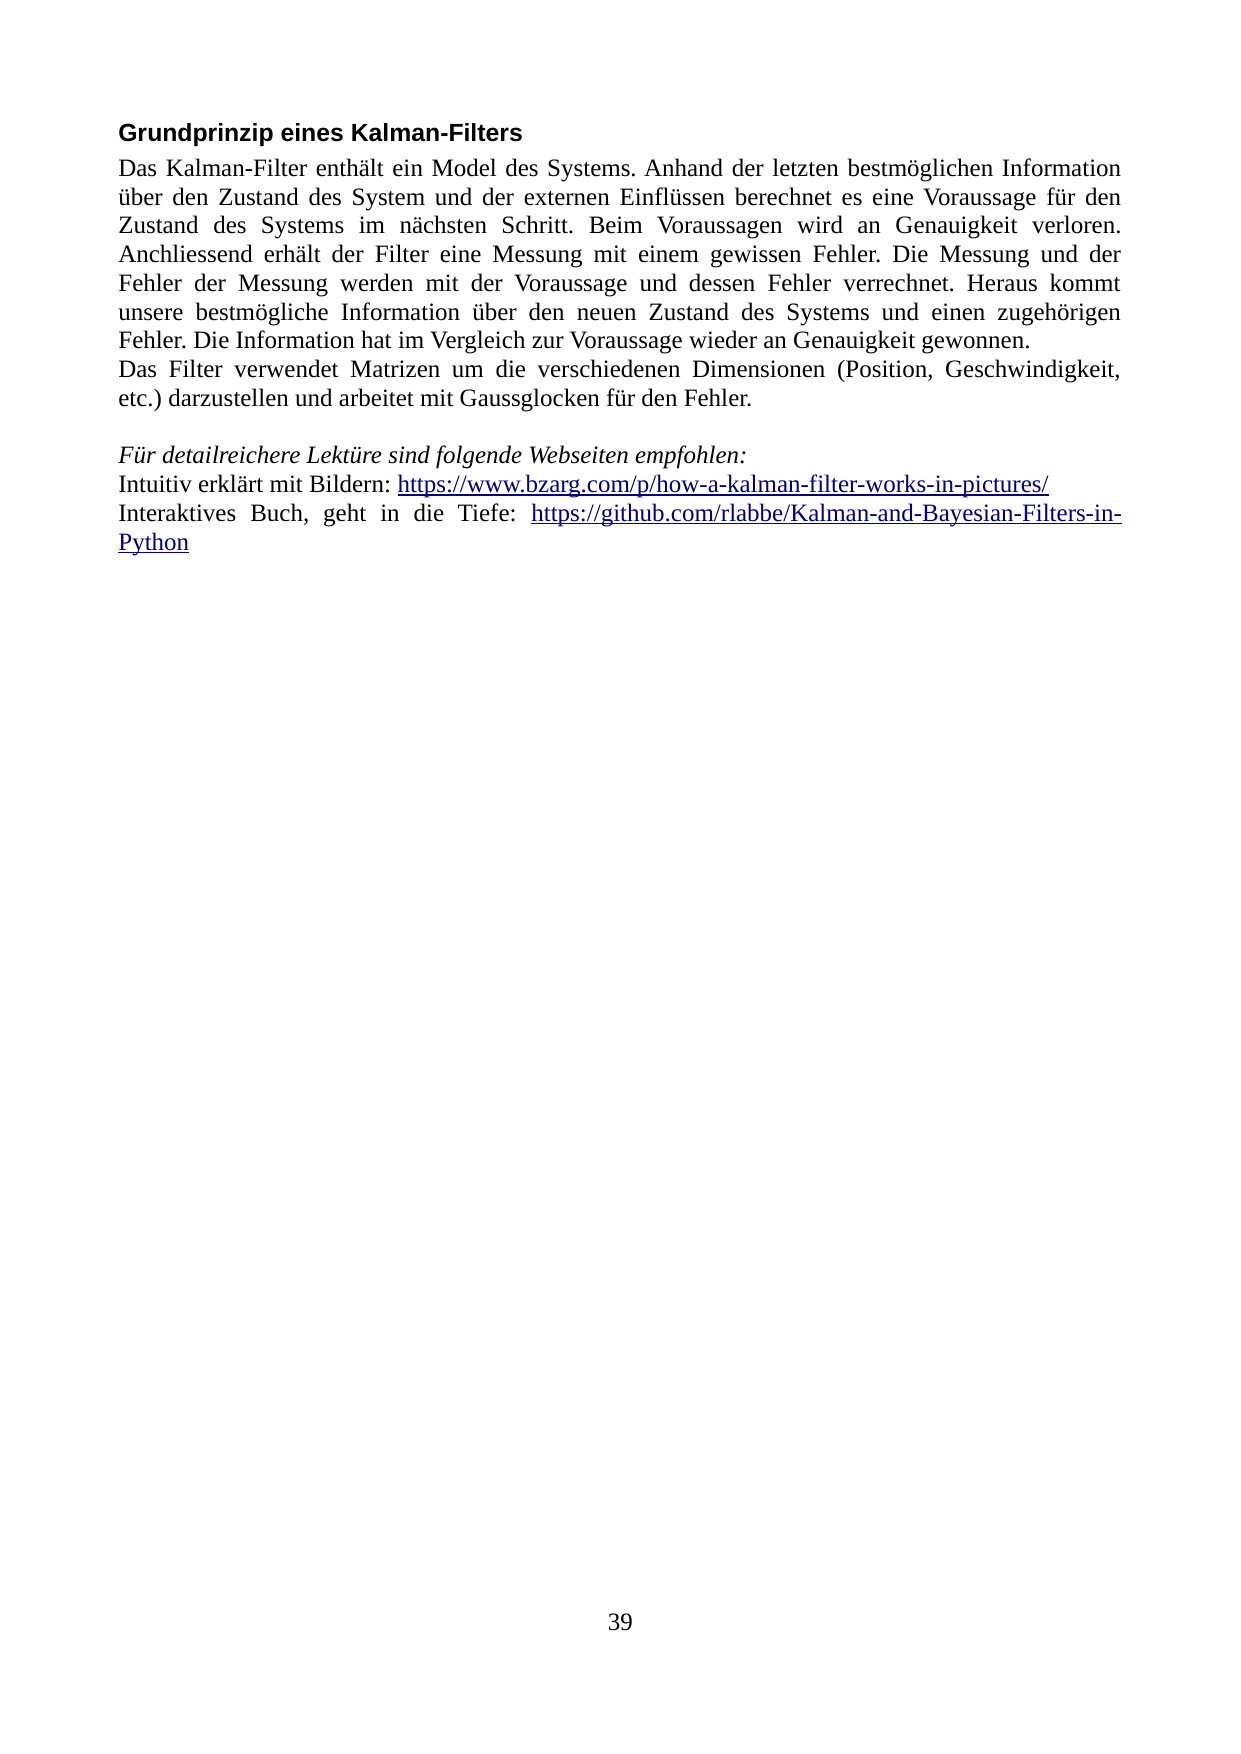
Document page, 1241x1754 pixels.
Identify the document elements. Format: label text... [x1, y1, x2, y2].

text Das Filter verwendet Matrizen um die verschiedenen Dimensionen (Position, Geschwindigkeit, etc.) darzustellen und arbeitet mit Gaussglocken für den Fehler. [118, 354, 1122, 412]
text Interaktives Buch, geht in die Tiefe: https://github.com/rlabbe/Kalman-and-Bayesian-Filters-in-Python [118, 498, 1122, 555]
text Das Kalman-Filter enthält ein Model des Systems. Anhand der letzten bestmöglichen Information über den Zustand des System und der externen Einflüssen berechnet es eine Voraussage für den Zustand des Systems im nächsten Schritt. Beim Voraussagen wird an Genauigkeit verloren. Anchliessend erhält der Filter eine Messung mit einem gewissen Fehler. Die Messung und der Fehler der Messung werden mit der Voraussage und dessen Fehler verrechnet. Heraus kommt unsere bestmögliche Information über den neuen Zustand des Systems und einen zugehörigen Fehler. Die Information hat im Vergleich zur Voraussage wieder an Genauigkeit gewonnen. [118, 153, 1122, 354]
text Für detailreichere Lektüre sind folgende Webseiten empfohlen: [118, 440, 1122, 469]
subtitle Grundprinzip eines Kalman-Filters [118, 118, 1122, 147]
text Intuitiv erklärt mit Bildern: https://www.bzarg.com/p/how-a-kalman-filter-works-in-pictures/ [118, 469, 1122, 498]
